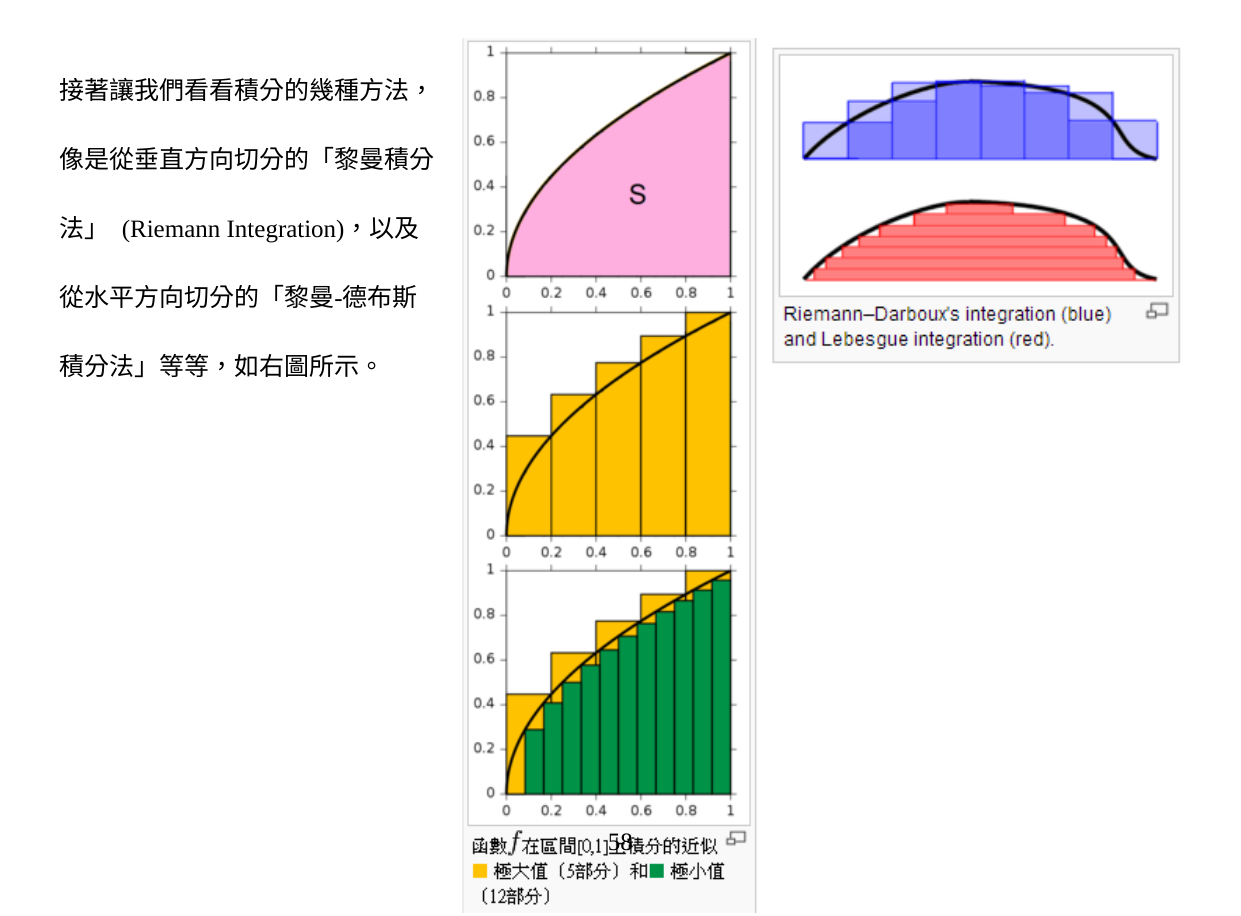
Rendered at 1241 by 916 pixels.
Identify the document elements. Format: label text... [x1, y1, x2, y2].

text 從水平方向切分的「黎曼-德布斯 [59, 277, 462, 314]
text [758, 140, 768, 176]
text 法」 (Riemann Integration)，以及 [59, 208, 462, 245]
text [758, 71, 768, 107]
picture [462, 38, 758, 913]
text [758, 346, 1181, 382]
text [758, 277, 768, 314]
text 接著讓我們看看積分的幾種方法， [59, 71, 462, 107]
picture [768, 45, 1185, 368]
text 積分法」等等，如右圖所示。 [59, 346, 462, 382]
text 像是從垂直方向切分的「黎曼積分 [59, 140, 462, 176]
